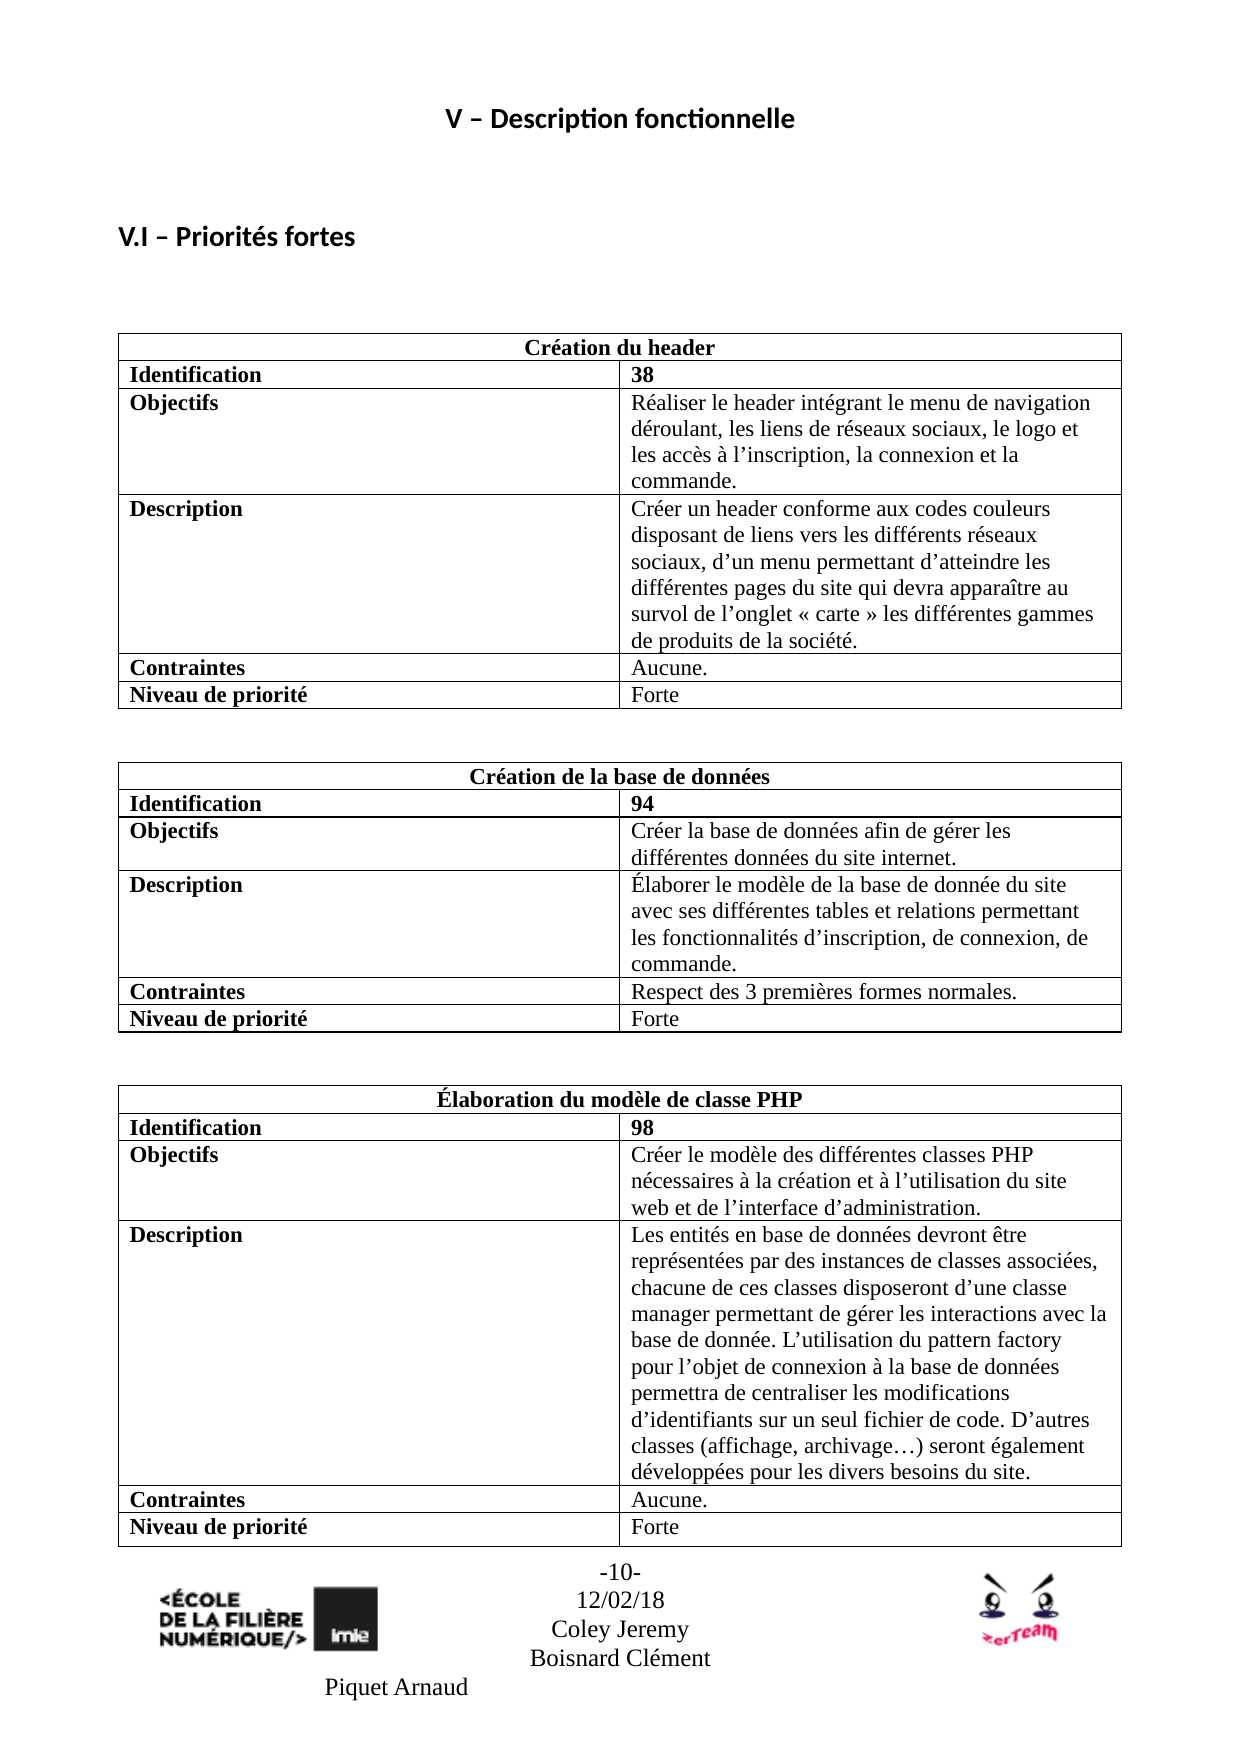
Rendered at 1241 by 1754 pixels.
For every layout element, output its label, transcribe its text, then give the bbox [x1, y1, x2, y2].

table_cell Créer un header conforme aux codes couleurs disposant de liens vers les différents réseaux sociaux, d’un menu permettant d’atteindre les différentes pages du site qui devra apparaître au survol de l’onglet « carte » les différentes gammes de produits de la société. [620, 495, 1121, 653]
table_header Élaboration du modèle de classe PHP [119, 1086, 1121, 1113]
subtitle V – Description fonctionnelle [118, 100, 1122, 136]
table_cell Aucune. [620, 654, 1121, 681]
table_cell Identification [119, 361, 619, 387]
table_cell Élaborer le modèle de la base de donnée du site avec ses différentes tables et relations permettant les fonctionnalités d’inscription, de connexion, de commande. [620, 871, 1121, 977]
table_cell Niveau de priorité [119, 1005, 619, 1031]
table_cell Objectifs [119, 1141, 619, 1220]
table_cell Créer le modèle des différentes classes PHP nécessaires à la création et à l’utilisation du site web et de l’interface d’administration. [620, 1141, 1121, 1220]
table_cell 94 [620, 790, 1121, 816]
table_cell Réaliser le header intégrant le menu de navigation déroulant, les liens de réseaux sociaux, le logo et les accès à l’inscription, la connexion et la commande. [620, 389, 1121, 494]
table_cell Description [119, 1221, 619, 1485]
table_cell Forte [620, 1005, 1121, 1031]
table_cell 98 [620, 1114, 1121, 1140]
subtitle V.I – Priorités fortes [118, 218, 1122, 254]
table_cell Description [119, 871, 619, 977]
table_header Création de la base de données [119, 763, 1121, 789]
table_cell Objectifs [119, 818, 619, 870]
table_cell Les entités en base de données devront être représentées par des instances de classes associées, chacune de ces classes disposeront d’une classe manager permettant de gérer les interactions avec la base de donnée. L’utilisation du pattern factory pour l’objet de connexion à la base de données permettra de centraliser les modifications d’identifiants sur un seul fichier de code. D’autres classes (affichage, archivage…) seront également développées pour les divers besoins du site. [620, 1221, 1121, 1485]
table_cell Créer la base de données afin de gérer les différentes données du site internet. [620, 818, 1121, 870]
table_cell Contraintes [119, 978, 619, 1004]
table_cell Description [119, 495, 619, 653]
table_cell Objectifs [119, 389, 619, 494]
table_cell Contraintes [119, 654, 619, 681]
table_cell 38 [620, 361, 1121, 387]
table_cell Respect des 3 premières formes normales. [620, 978, 1121, 1004]
table_cell Aucune. [620, 1486, 1121, 1512]
table_header Création du header [119, 334, 1121, 360]
table_cell Niveau de priorité [119, 1513, 619, 1546]
table_cell Identification [119, 1114, 619, 1140]
table_cell Forte [620, 1513, 1121, 1546]
table_cell Identification [119, 790, 619, 816]
table_cell Forte [620, 682, 1121, 708]
table_cell Niveau de priorité [119, 682, 619, 708]
table_cell Contraintes [119, 1486, 619, 1512]
